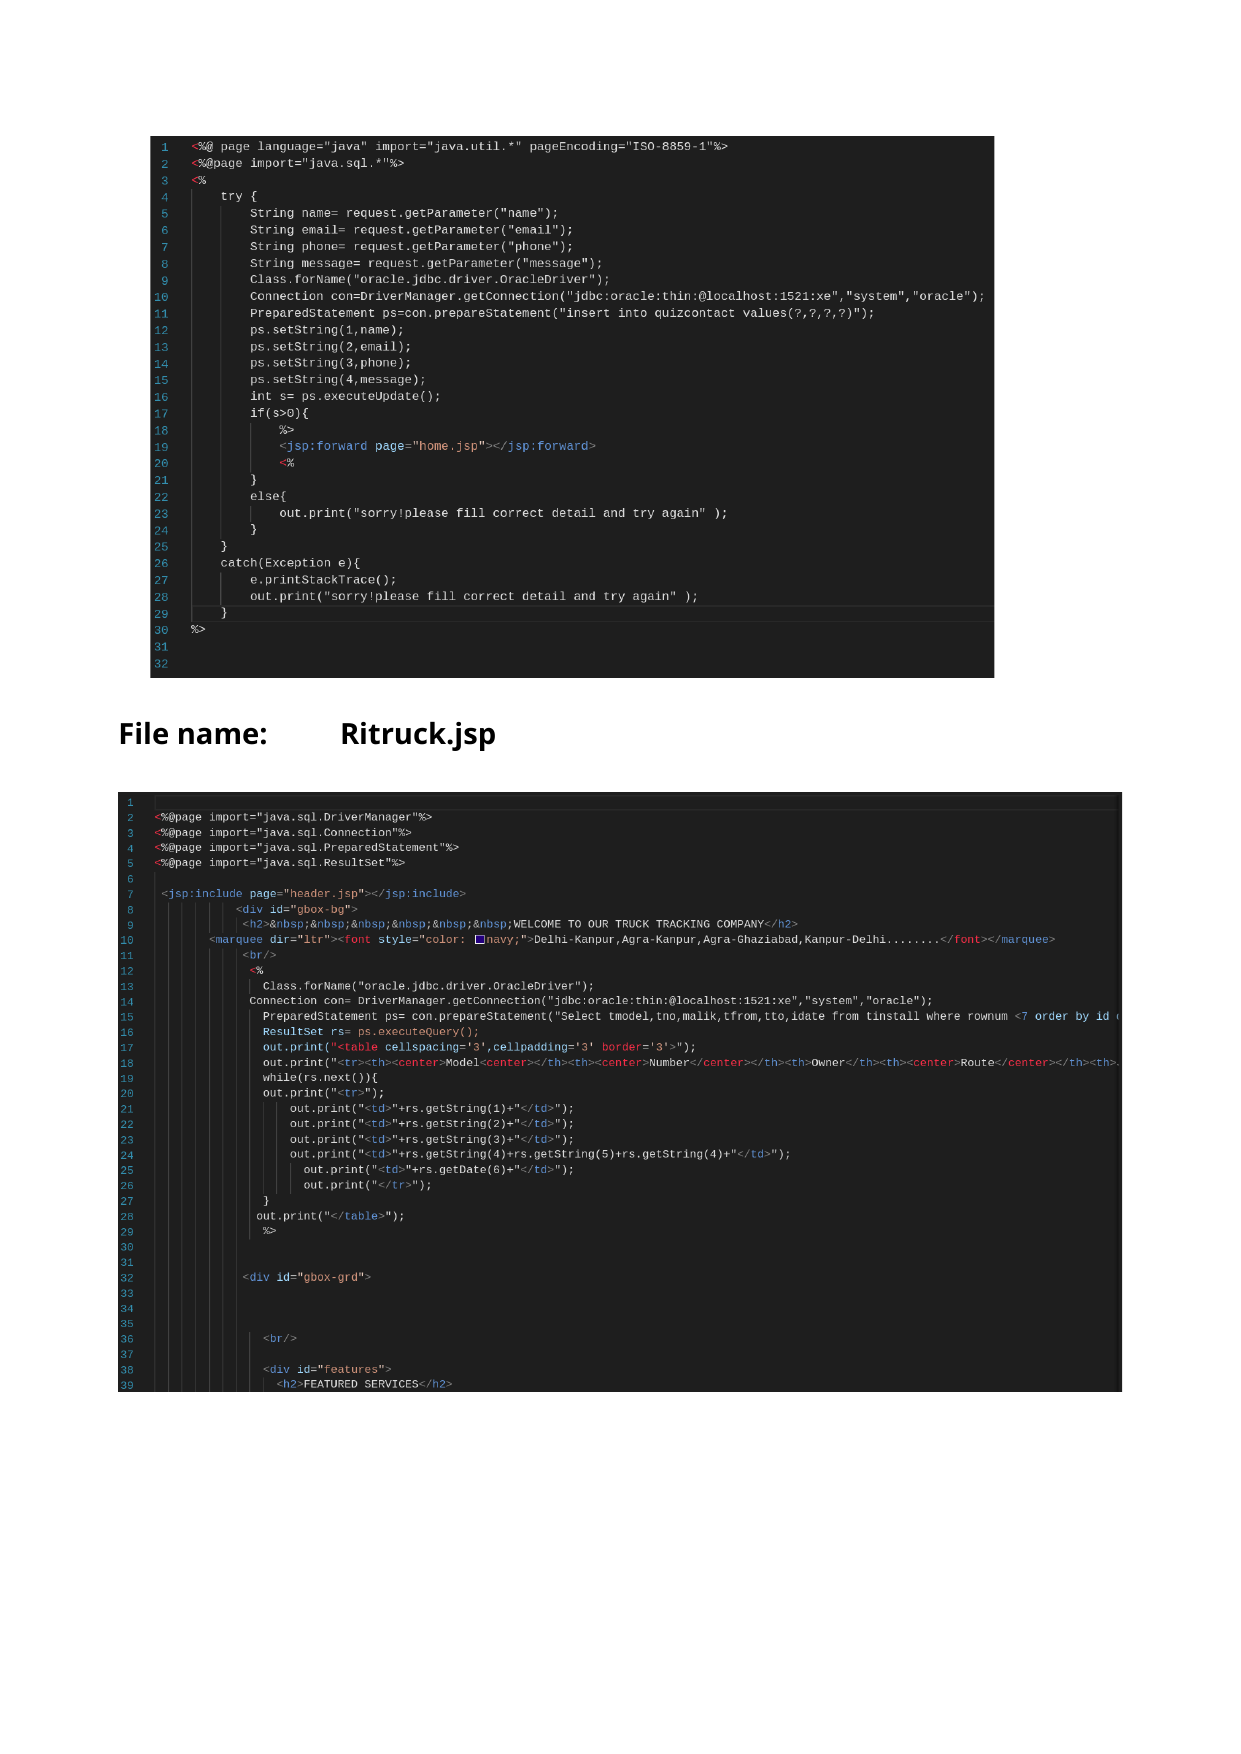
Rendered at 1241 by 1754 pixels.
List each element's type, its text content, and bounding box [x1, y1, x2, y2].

picture [150, 136, 995, 678]
text File name: Ritruck.jsp [118, 713, 1122, 753]
picture [118, 792, 1123, 1392]
